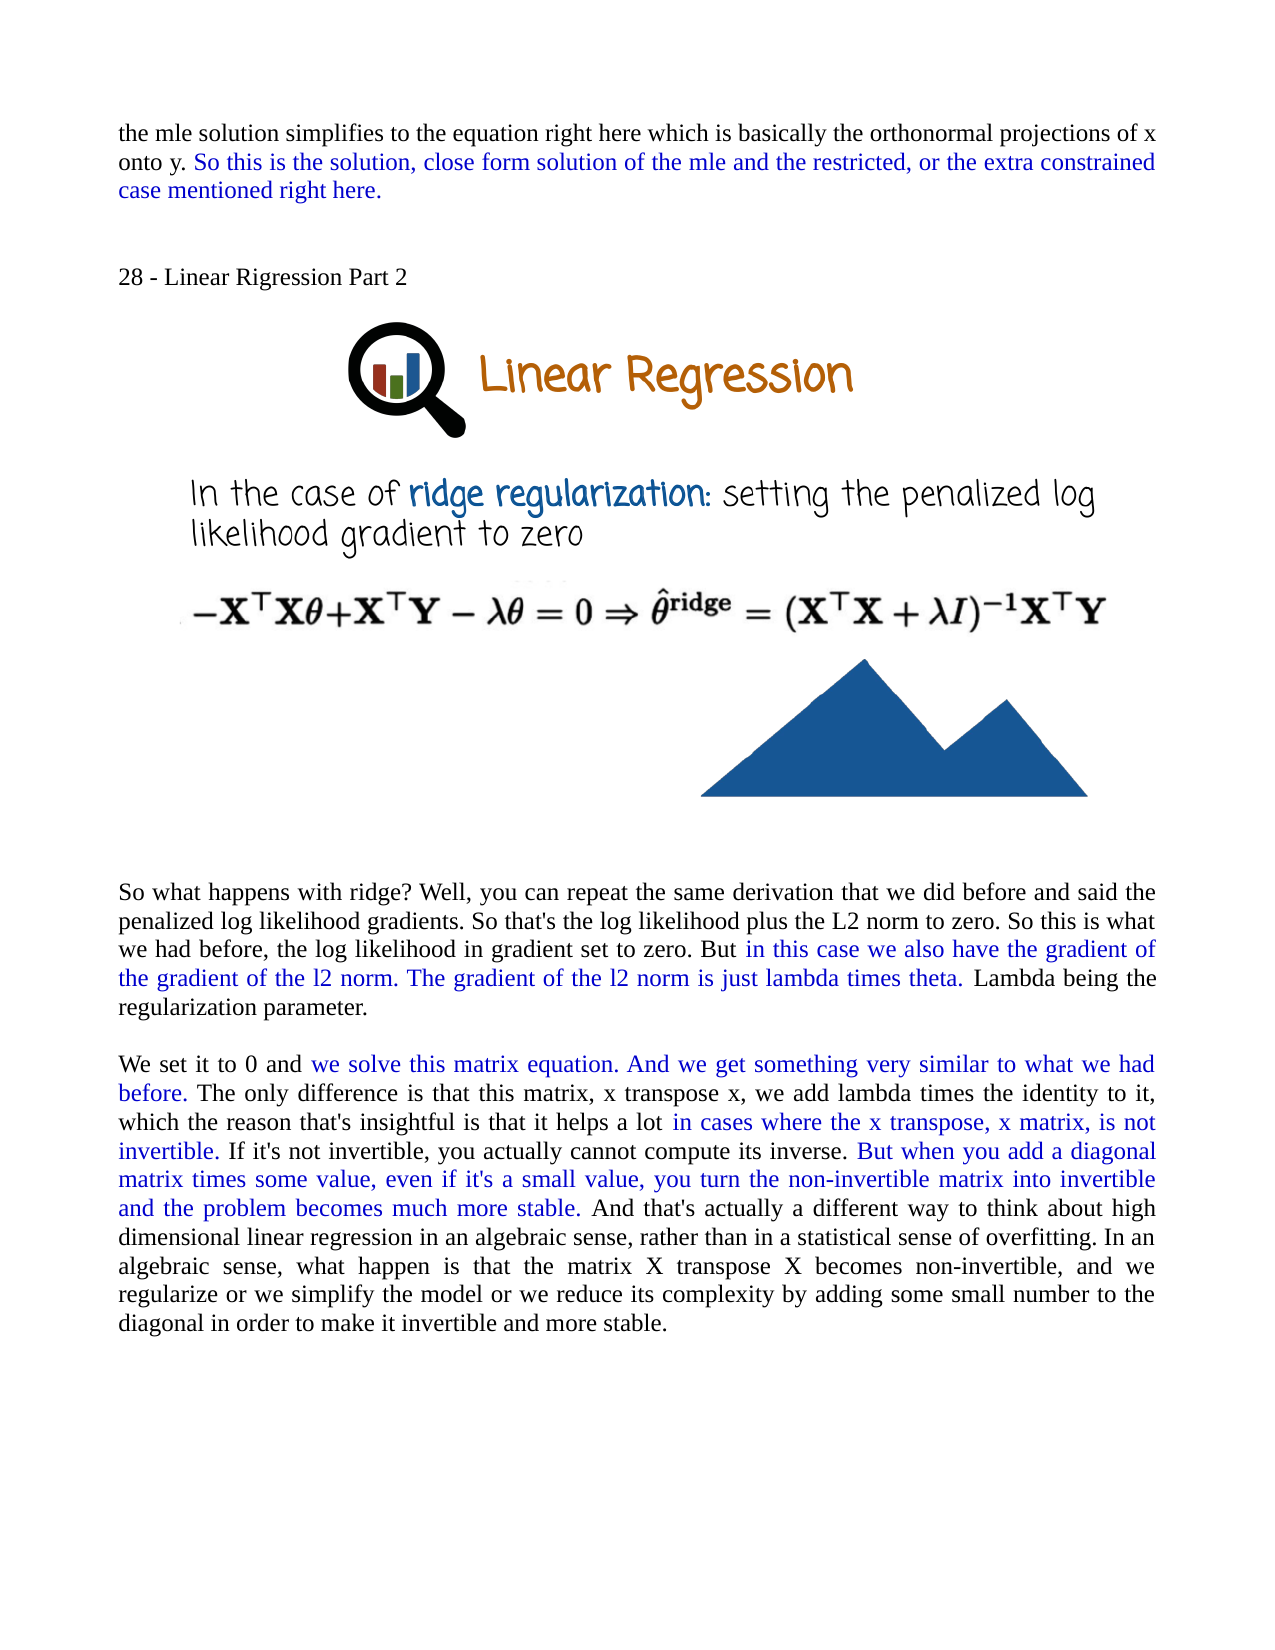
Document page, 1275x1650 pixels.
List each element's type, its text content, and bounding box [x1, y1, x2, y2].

text the mle solution simplifies to the equation right here which is basically the orthonormal projections of x onto y. So this is the solution, close form solution of the mle and the restricted, or the extra constrained case mentioned right here. [118, 118, 1157, 204]
text 28 - Linear Rigression Part 2 [118, 262, 1157, 291]
text We set it to 0 and we solve this matrix equation. And we get something very similar to what we had before. The only difference is that this matrix, x transpose x, we add lambda times the identity to it, which the reason that's insightful is that it helps a lot in cases where the x transpose, x matrix, is not invertible. If it's not invertible, you actually cannot compute its inverse. But when you add a diagonal matrix times some value, even if it's a small value, you turn the non-invertible matrix into invertible and the problem becomes much more stable. And that's actually a different way to think about high dimensional linear regression in an algebraic sense, rather than in a statistical sense of overfitting. In an algebraic sense, what happen is that the matrix X transpose X becomes non-invertible, and we regularize or we simplify the model or we reduce its complexity by adding some small number to the diagonal in order to make it invertible and more stable. [118, 1049, 1157, 1337]
picture [118, 319, 1157, 820]
text So what happens with ridge? Well, you can repeat the same derivation that we did before and said the penalized log likelihood gradients. So that's the log likelihood plus the L2 norm to zero. So this is what we had before, the log likelihood in gradient set to zero. But in this case we also have the gradient of the gradient of the l2 norm. The gradient of the l2 norm is just lambda times theta. Lambda being the regularization parameter. [118, 877, 1157, 1021]
